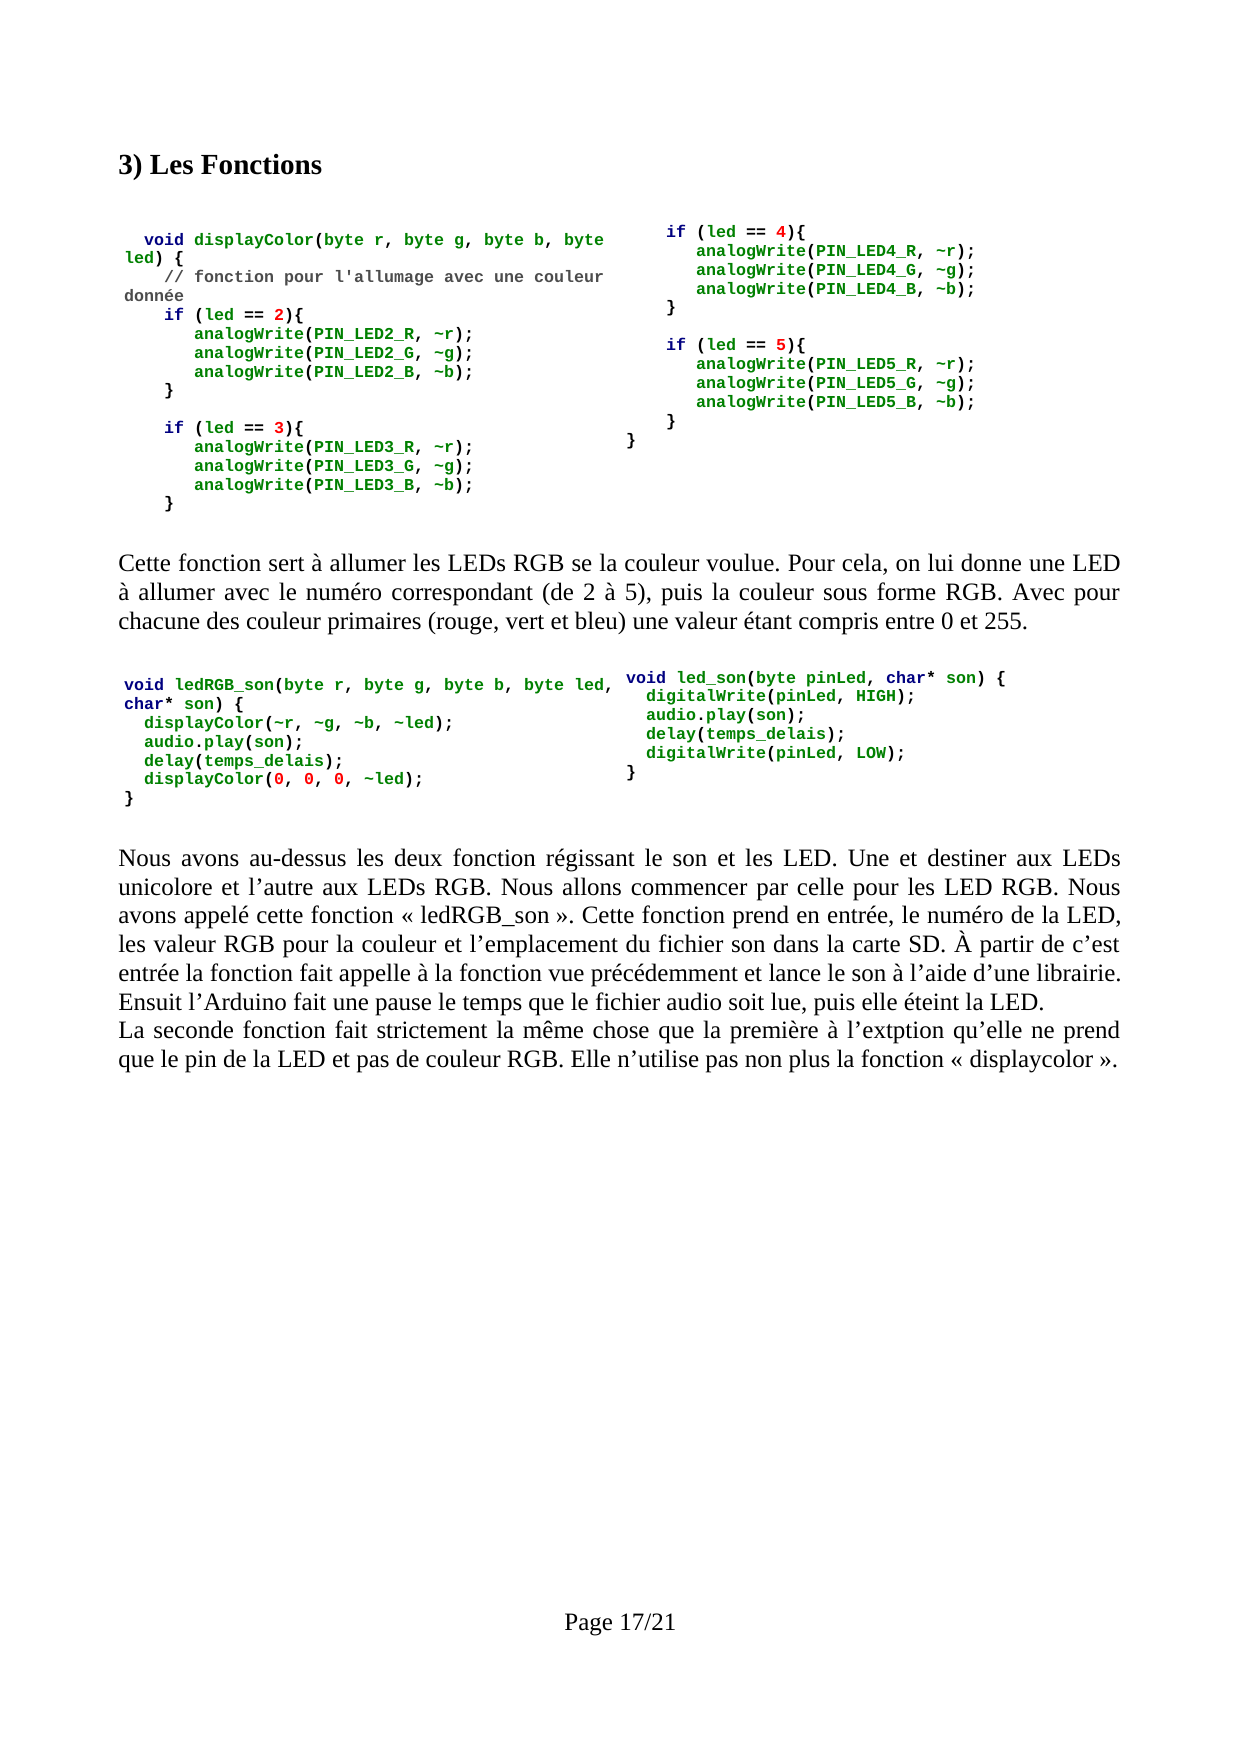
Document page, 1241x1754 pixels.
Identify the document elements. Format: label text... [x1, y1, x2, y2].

table_header void led_son(byte pinLed, char* son) { digitalWrite(pinLed, HIGH); audio.play(son); delay(temps_delais); digitalWrite(pinLed, LOW); } [620, 664, 1122, 814]
table_header void ledRGB_son(byte r, byte g, byte b, byte led, char* son) { displayColor(~r, ~g, ~b, ~led); audio.play(son); delay(temps_delais); displayColor(0, 0, 0, ~led); } [118, 664, 620, 814]
table_header if (led == 4){ analogWrite(PIN_LED4_R, ~r); analogWrite(PIN_LED4_G, ~g); analogWrite(PIN_LED4_B, ~b); } if (led == 5){ analogWrite(PIN_LED5_R, ~r); analogWrite(PIN_LED5_G, ~g); analogWrite(PIN_LED5_B, ~b); } } [620, 218, 1122, 520]
text La seconde fonction fait strictement la même chose que la première à l’extption qu’elle ne prend que le pin de la LED et pas de couleur RGB. Elle n’utilise pas non plus la fonction « displaycolor ». [118, 1016, 1122, 1073]
table_header void displayColor(byte r, byte g, byte b, byte led) { // fonction pour l'allumage avec une couleur donnée if (led == 2){ analogWrite(PIN_LED2_R, ~r); analogWrite(PIN_LED2_G, ~g); analogWrite(PIN_LED2_B, ~b); } if (led == 3){ analogWrite(PIN_LED3_R, ~r); analogWrite(PIN_LED3_G, ~g); analogWrite(PIN_LED3_B, ~b); } [118, 218, 620, 520]
text Nous avons au-dessus les deux fonction régissant le son et les LED. Une et destiner aux LEDs unicolore et l’autre aux LEDs RGB. Nous allons commencer par celle pour les LED RGB. Nous avons appelé cette fonction « ledRGB_son ». Cette fonction prend en entrée, le numéro de la LED, les valeur RGB pour la couleur et l’emplacement du fichier son dans la carte SD. À partir de c’est entrée la fonction fait appelle à la fonction vue précédemment et lance le son à l’aide d’une librairie. Ensuit l’Arduino fait une pause le temps que le fichier audio soit lue, puis elle éteint la LED. [118, 843, 1122, 1016]
text Cette fonction sert à allumer les LEDs RGB se la couleur voulue. Pour cela, on lui donne une LED à allumer avec le numéro correspondant (de 2 à 5), puis la couleur sous forme RGB. Avec pour chacune des couleur primaires (rouge, vert et bleu) une valeur étant compris entre 0 et 255. [118, 548, 1122, 635]
subtitle 3) Les Fonctions [118, 147, 1122, 181]
